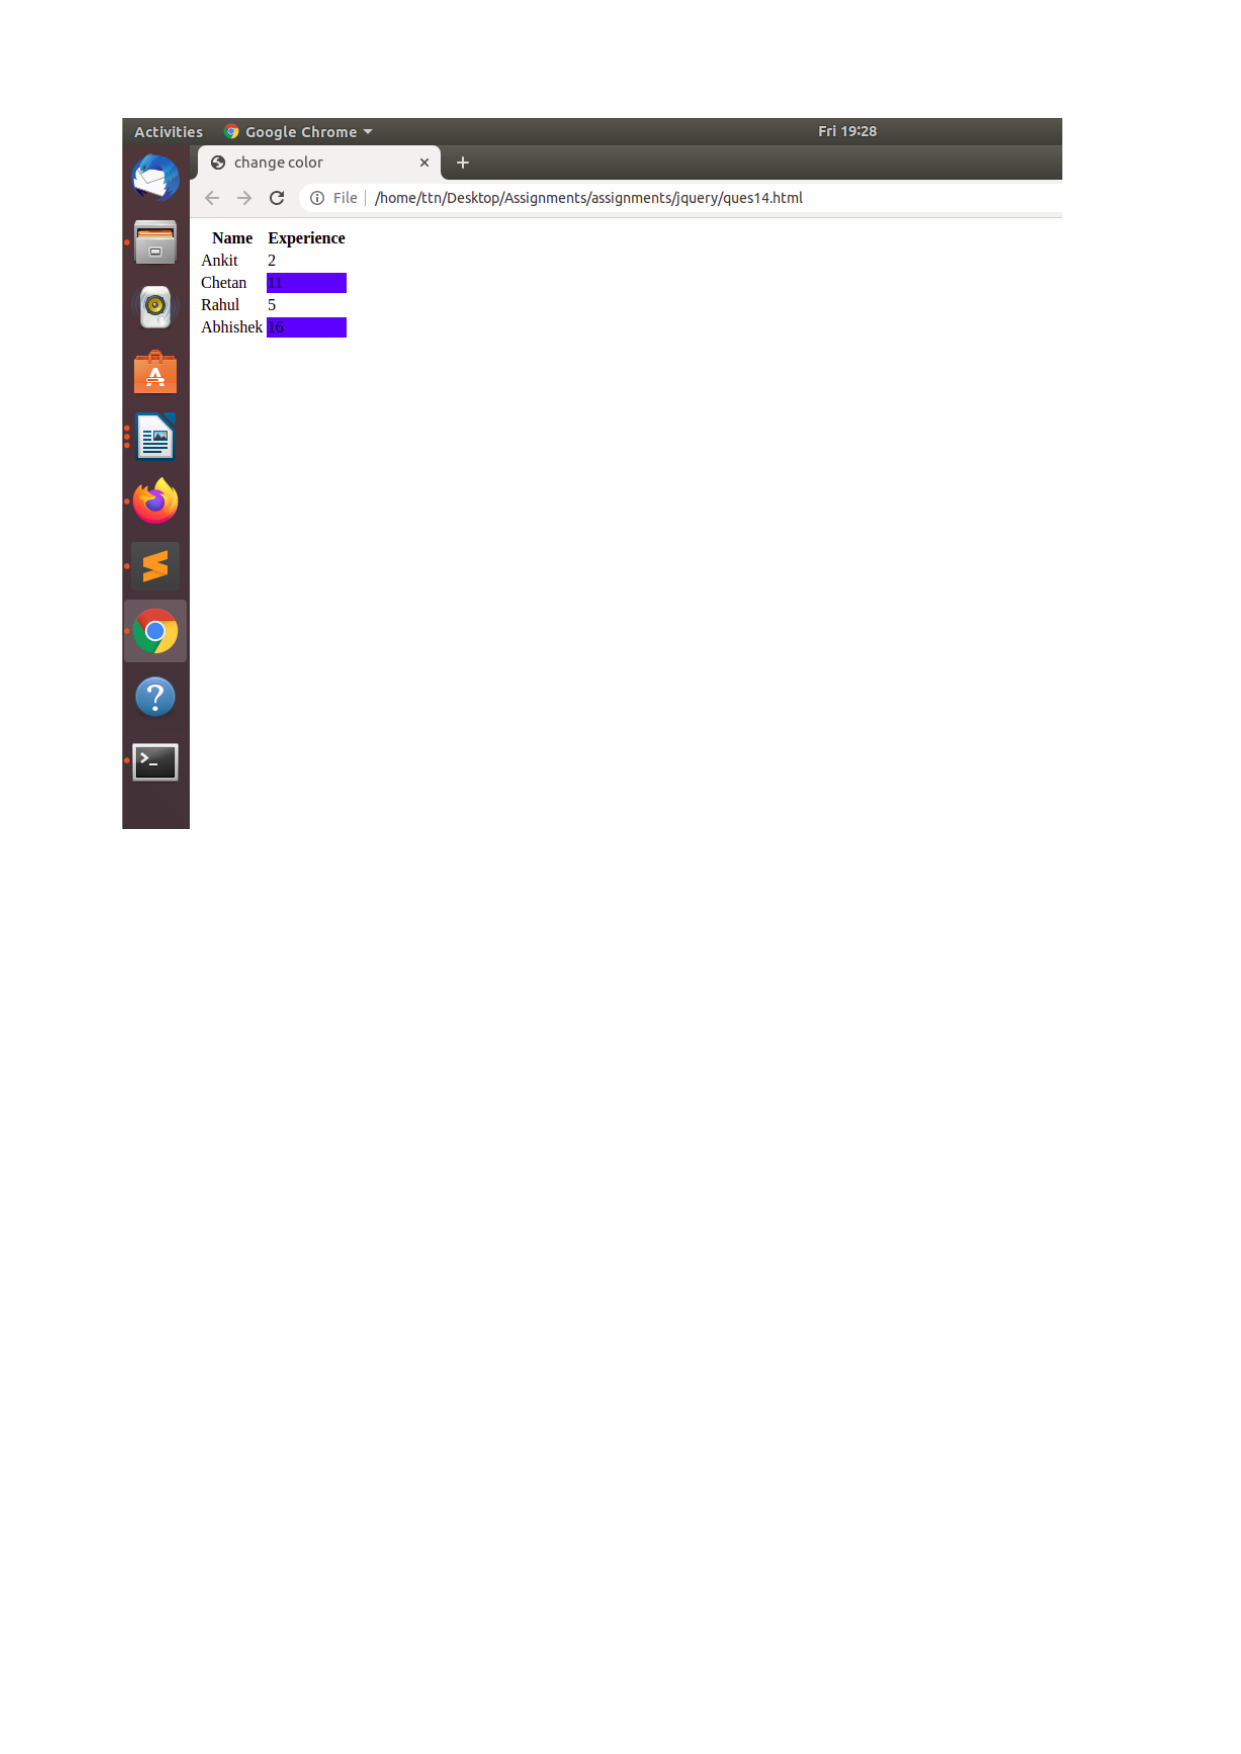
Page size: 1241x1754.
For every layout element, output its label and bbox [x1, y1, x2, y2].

picture [122, 118, 1063, 829]
